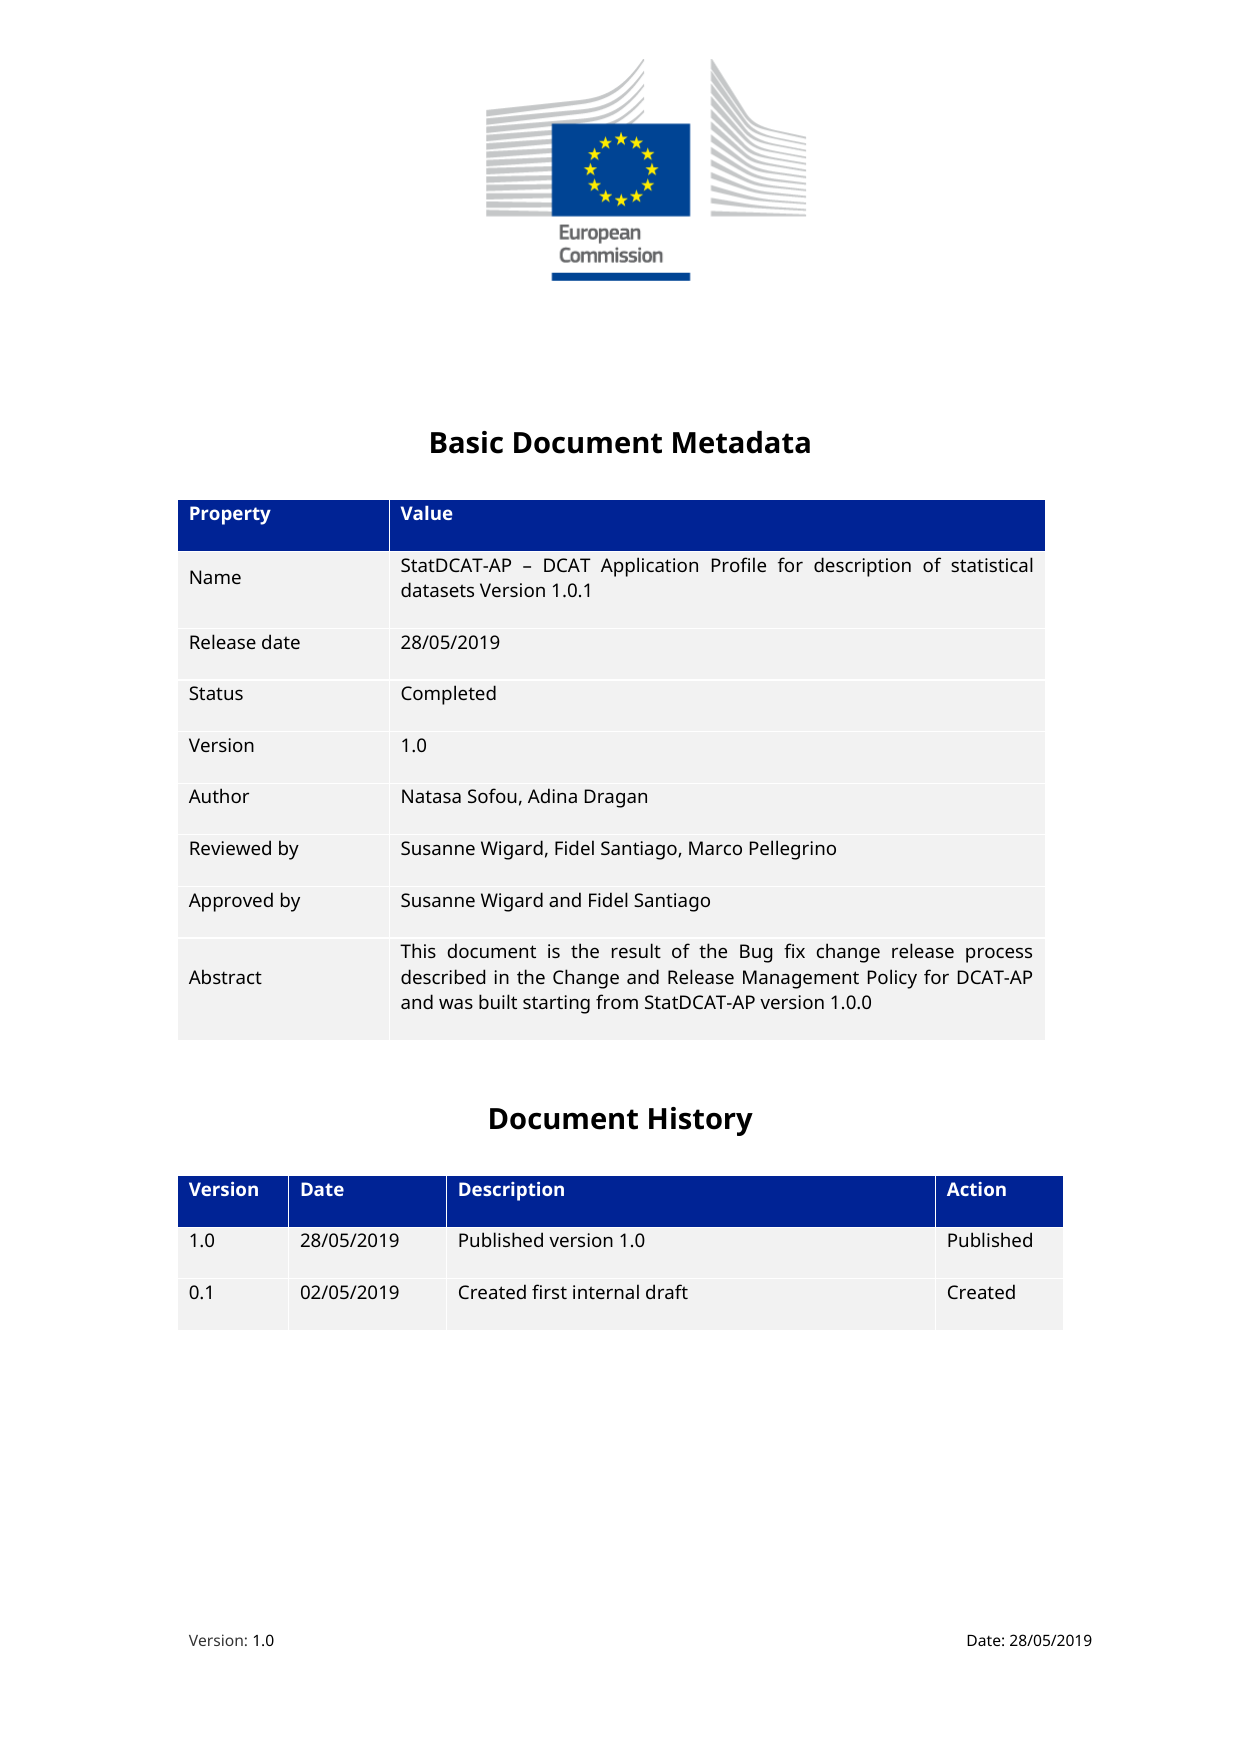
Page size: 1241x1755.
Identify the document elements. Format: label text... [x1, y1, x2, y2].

table_cell Version [178, 732, 389, 783]
title Document History [177, 1098, 1063, 1138]
table_header Version [178, 1176, 288, 1227]
table_header Action [936, 1176, 1063, 1227]
table_cell 0.1 [178, 1279, 288, 1330]
table_cell Release date [178, 629, 389, 679]
table_cell Created first internal draft [447, 1279, 935, 1330]
table_cell Author [178, 784, 389, 834]
table_cell This document is the result of the Bug fix change release process described in the Change and Release Management Policy for DCAT-AP and was built starting from StatDCAT-AP version 1.0.0 [390, 939, 1045, 1040]
table_cell 28/05/2019 [289, 1228, 446, 1278]
table_cell 28/05/2019 [390, 629, 1045, 679]
table_cell Reviewed by [178, 835, 389, 886]
table_header Description [447, 1176, 935, 1227]
table_header Value [390, 500, 1045, 551]
table_cell Susanne Wigard and Fidel Santiago [390, 887, 1045, 937]
table_cell 02/05/2019 [289, 1279, 446, 1330]
table_cell Name [178, 552, 389, 628]
title Basic Document Metadata [177, 422, 1063, 462]
table_cell Natasa Sofou, Adina Dragan [390, 784, 1045, 834]
table_cell 1.0 [390, 732, 1045, 783]
table_cell Susanne Wigard, Fidel Santiago, Marco Pellegrino [390, 835, 1045, 886]
table_cell Published [936, 1228, 1063, 1278]
table_cell Abstract [178, 939, 389, 1040]
table_cell 1.0 [178, 1228, 288, 1278]
table_cell Completed [390, 681, 1045, 731]
table_header Date [289, 1176, 446, 1227]
table_cell Approved by [178, 887, 389, 937]
table_header Property [178, 500, 389, 551]
table_cell Status [178, 681, 389, 731]
table_cell Created [936, 1279, 1063, 1330]
table_cell StatDCAT-AP – DCAT Application Profile for description of statistical datasets Version 1.0.1 [390, 552, 1045, 628]
table_cell Published version 1.0 [447, 1228, 935, 1278]
